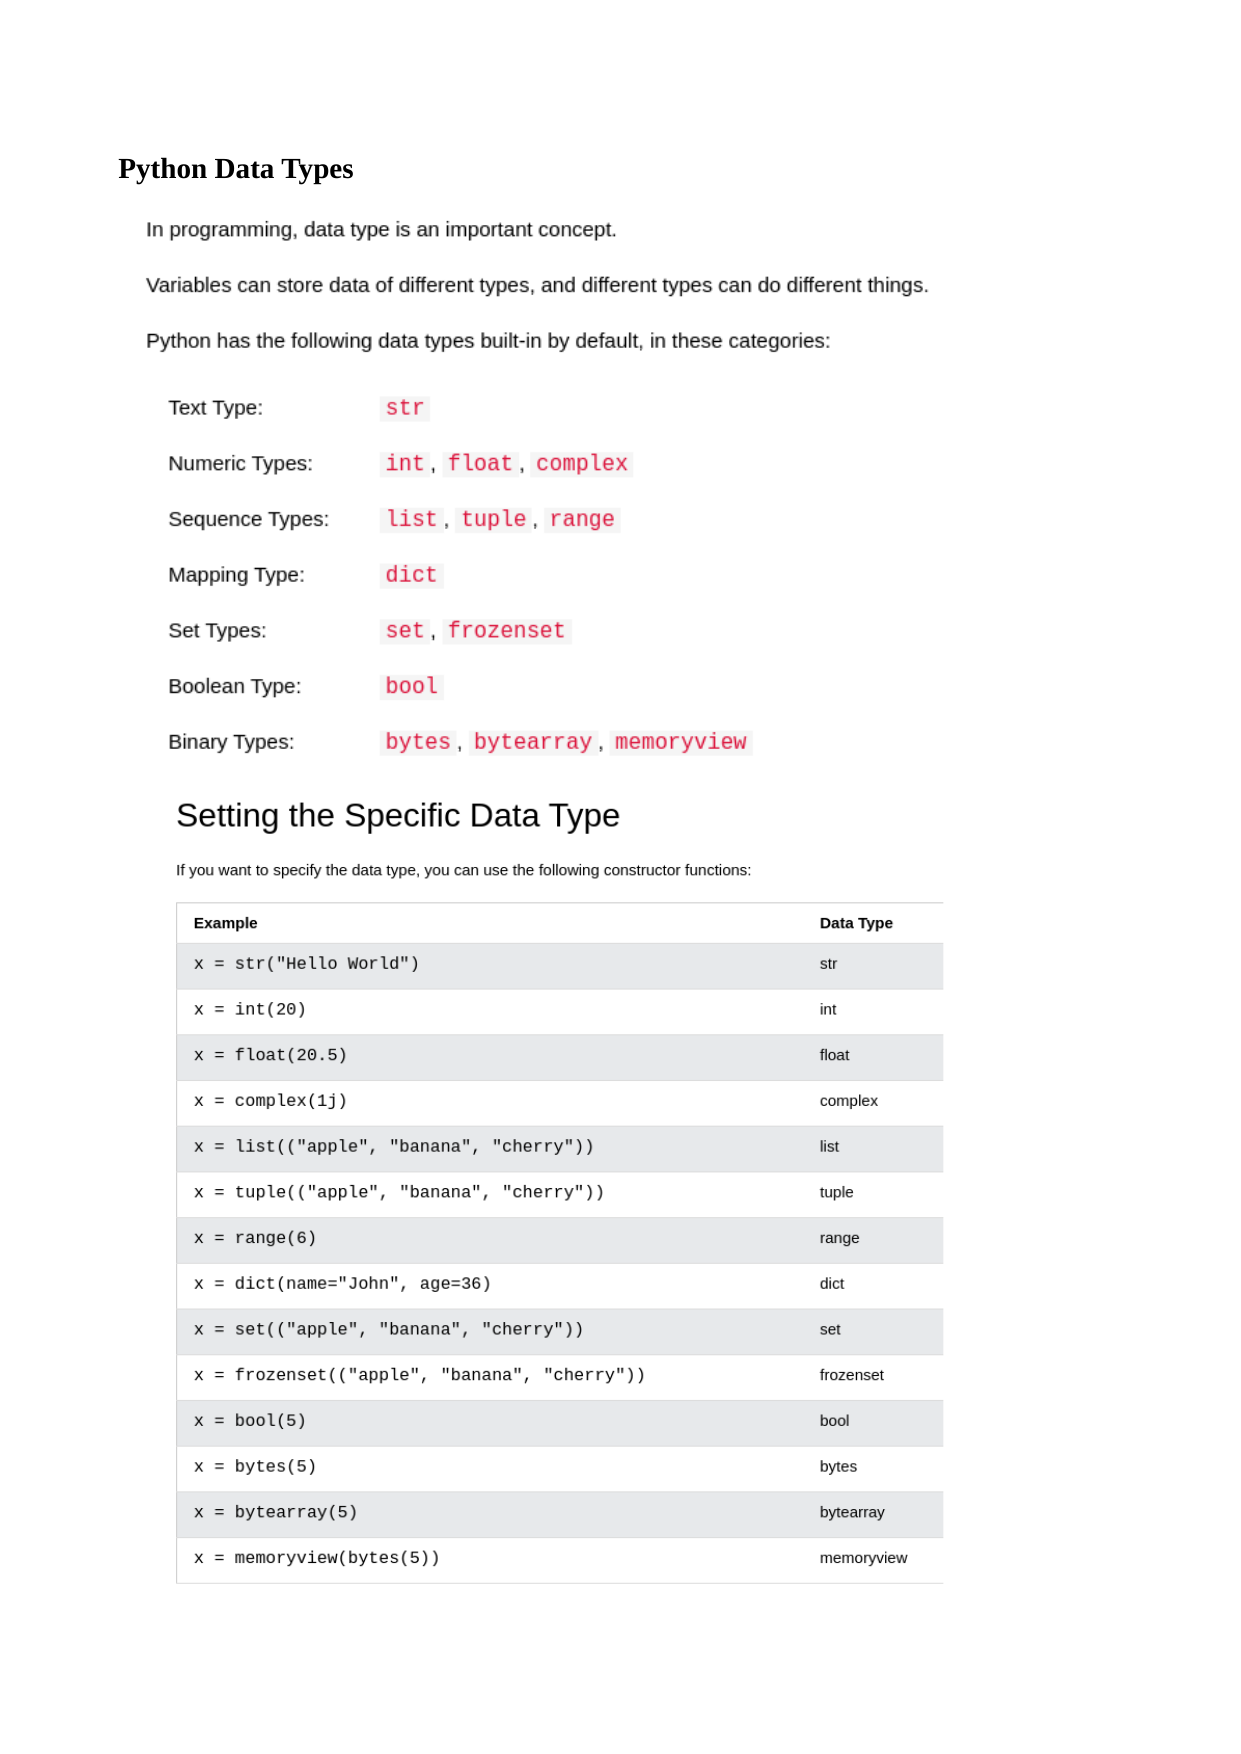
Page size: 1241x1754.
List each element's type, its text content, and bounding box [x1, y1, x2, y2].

text Python Data Types [118, 152, 1122, 185]
picture [123, 203, 254, 1592]
